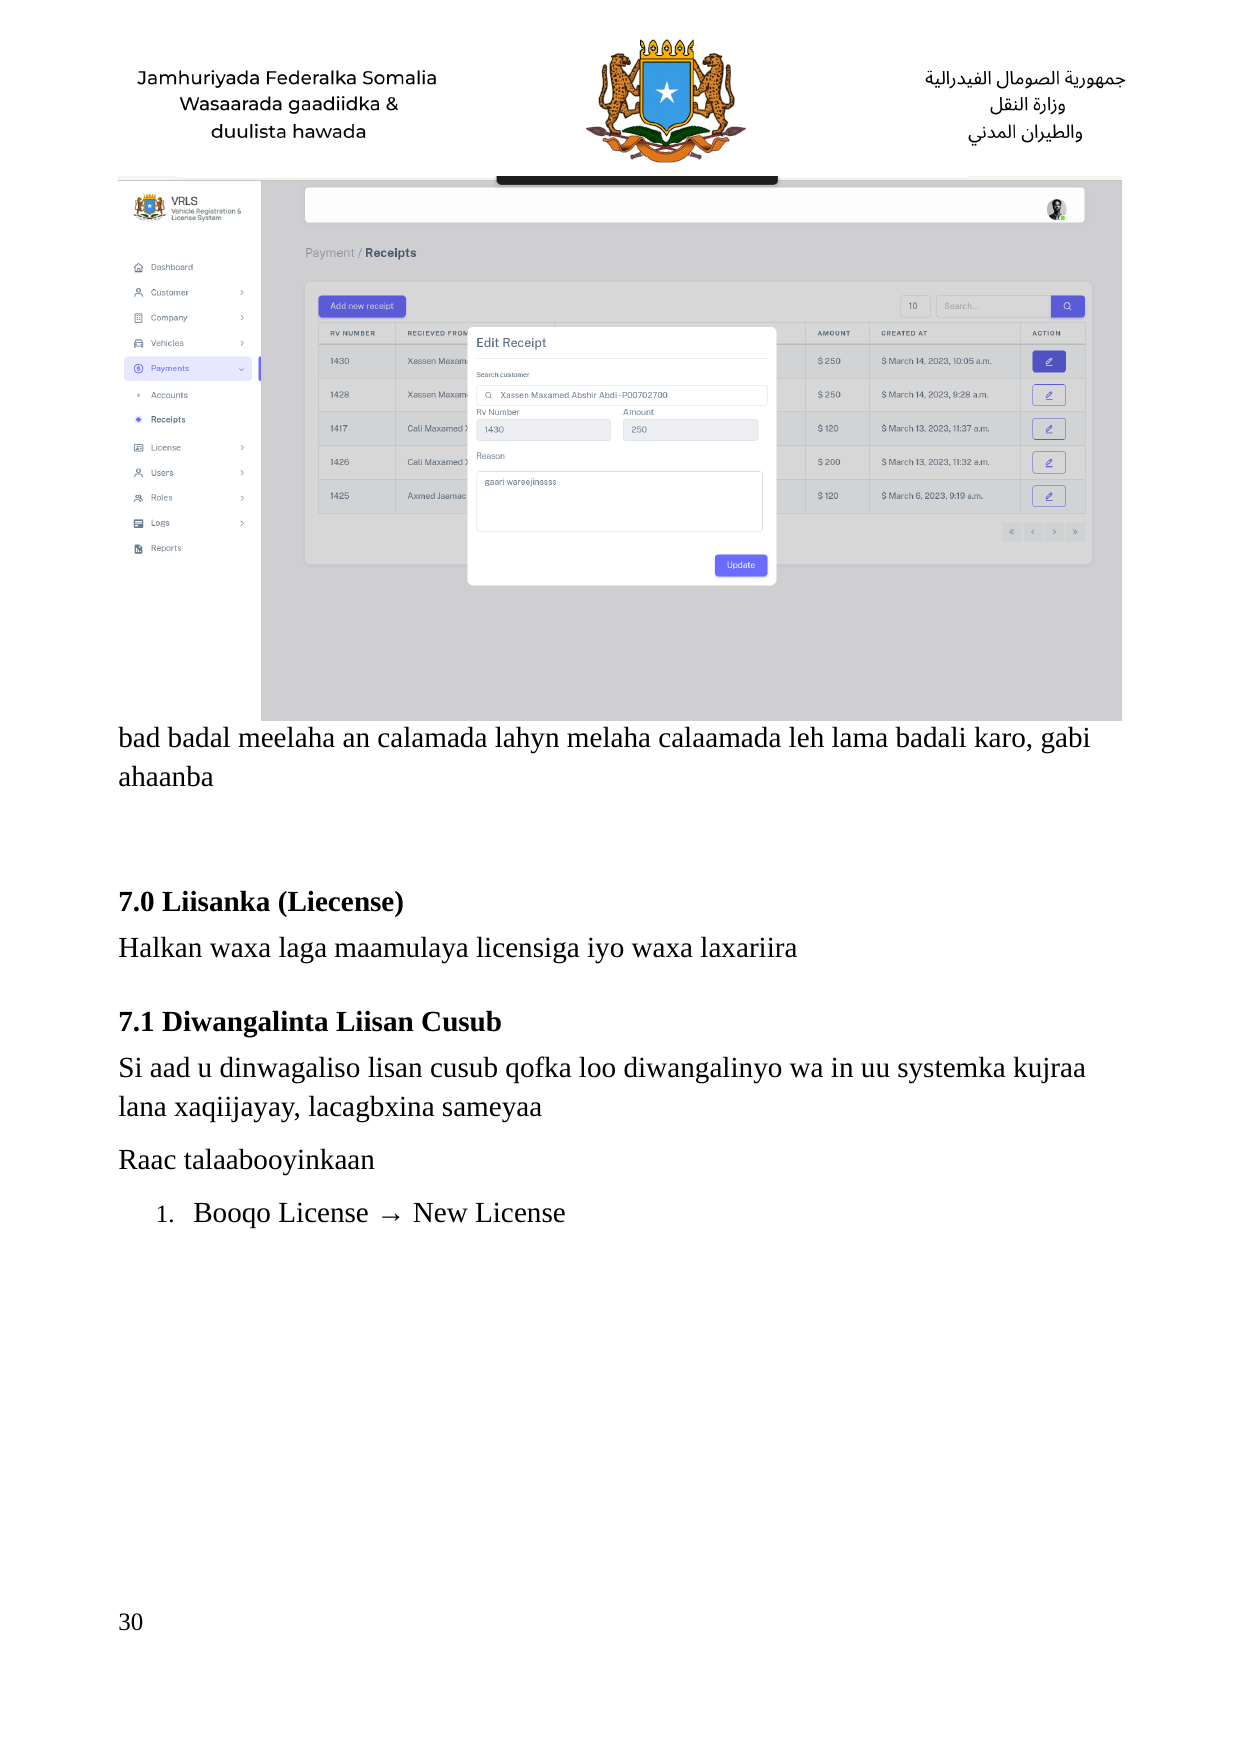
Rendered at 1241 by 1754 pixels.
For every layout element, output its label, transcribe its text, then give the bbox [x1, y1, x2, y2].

text Si aad u dinwagaliso lisan cusub qofka loo diwangalinyo wa in uu systemka kujraa lana xaqiijayay, lacagbxina sameyaa [118, 1051, 1122, 1123]
text Halkan waxa laga maamulaya licensiga iyo waxa laxariira [118, 931, 1122, 964]
subtitle 7.1 Diwangalinta Liisan Cusub [118, 1004, 1122, 1038]
picture [118, 19, 1157, 721]
text Raac talaabooyinkaan [118, 1142, 1122, 1176]
text bad badal meelaha an calamada lahyn melaha calaamada leh lama badali karo, gabi ahaanba [118, 721, 1122, 792]
subtitle 7.0 Liisanka (Liecense) [118, 884, 1122, 918]
list Booqo License → New License [156, 1195, 1122, 1229]
